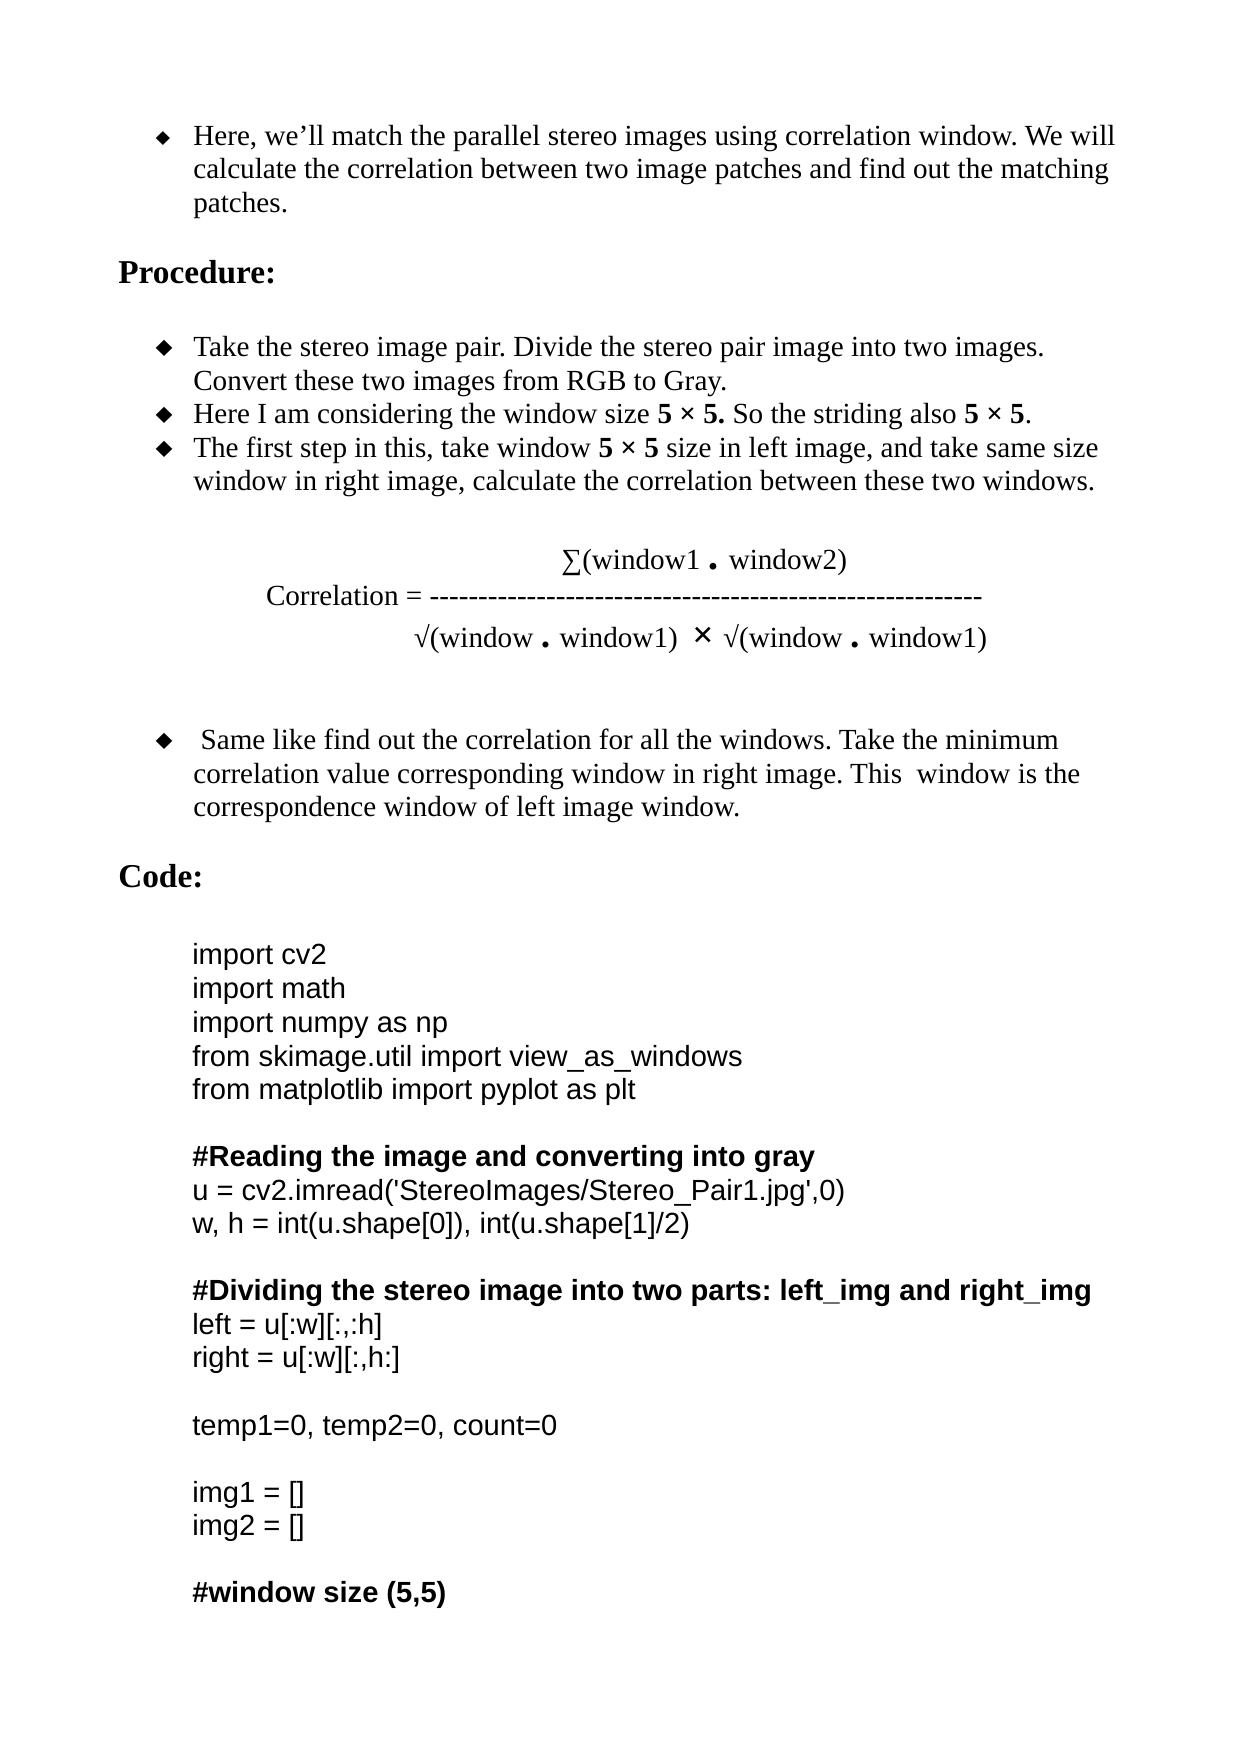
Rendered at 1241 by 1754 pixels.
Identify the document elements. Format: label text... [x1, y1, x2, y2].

text import math [118, 971, 1122, 1005]
text Correlation = --------------------------------------------------------- [118, 578, 1122, 612]
text from skimage.util import view_as_windows [118, 1038, 1122, 1072]
list Same like find out the correlation for all the windows. Take the minimum correlation value corresponding window in right image. This window is the correspondence window of left image window. [156, 722, 1122, 823]
list Here I am considering the window size 5 × 5. So the striding also 5 × 5. [156, 396, 1122, 430]
text √(window . window1) × √(window . window1) [118, 612, 1122, 655]
text #window size (5,5) [118, 1575, 1122, 1609]
text w, h = int(u.shape[0]), int(u.shape[1]/2) [118, 1206, 1122, 1240]
list The first step in this, take window 5 × 5 size in left image, and take same size window in right image, calculate the correlation between these two windows. [156, 430, 1122, 497]
text ∑(window1 . window2) [118, 531, 1122, 578]
text #Reading the image and converting into gray [118, 1139, 1122, 1173]
text img1 = [] [118, 1474, 1122, 1508]
text left = u[:w][:,:h] [118, 1307, 1122, 1340]
text u = cv2.imread('StereoImages/Stereo_Pair1.jpg',0) [118, 1173, 1122, 1206]
list Take the stereo image pair. Divide the stereo pair image into two images. Convert these two images from RGB to Gray. [156, 329, 1122, 396]
text Procedure: [118, 252, 1122, 291]
text img2 = [] [118, 1508, 1122, 1542]
text from matplotlib import pyplot as plt [118, 1072, 1122, 1106]
text #Dividing the stereo image into two parts: left_img and right_img [118, 1273, 1122, 1307]
text import cv2 [118, 933, 1122, 971]
text import numpy as np [118, 1005, 1122, 1038]
text right = u[:w][:,h:] [118, 1340, 1122, 1374]
list Here, we’ll match the parallel stereo images using correlation window. We will calculate the correlation between two image patches and find out the matching patches. [156, 118, 1122, 219]
text temp1=0, temp2=0, count=0 [118, 1407, 1122, 1441]
text Code: [118, 856, 1122, 895]
